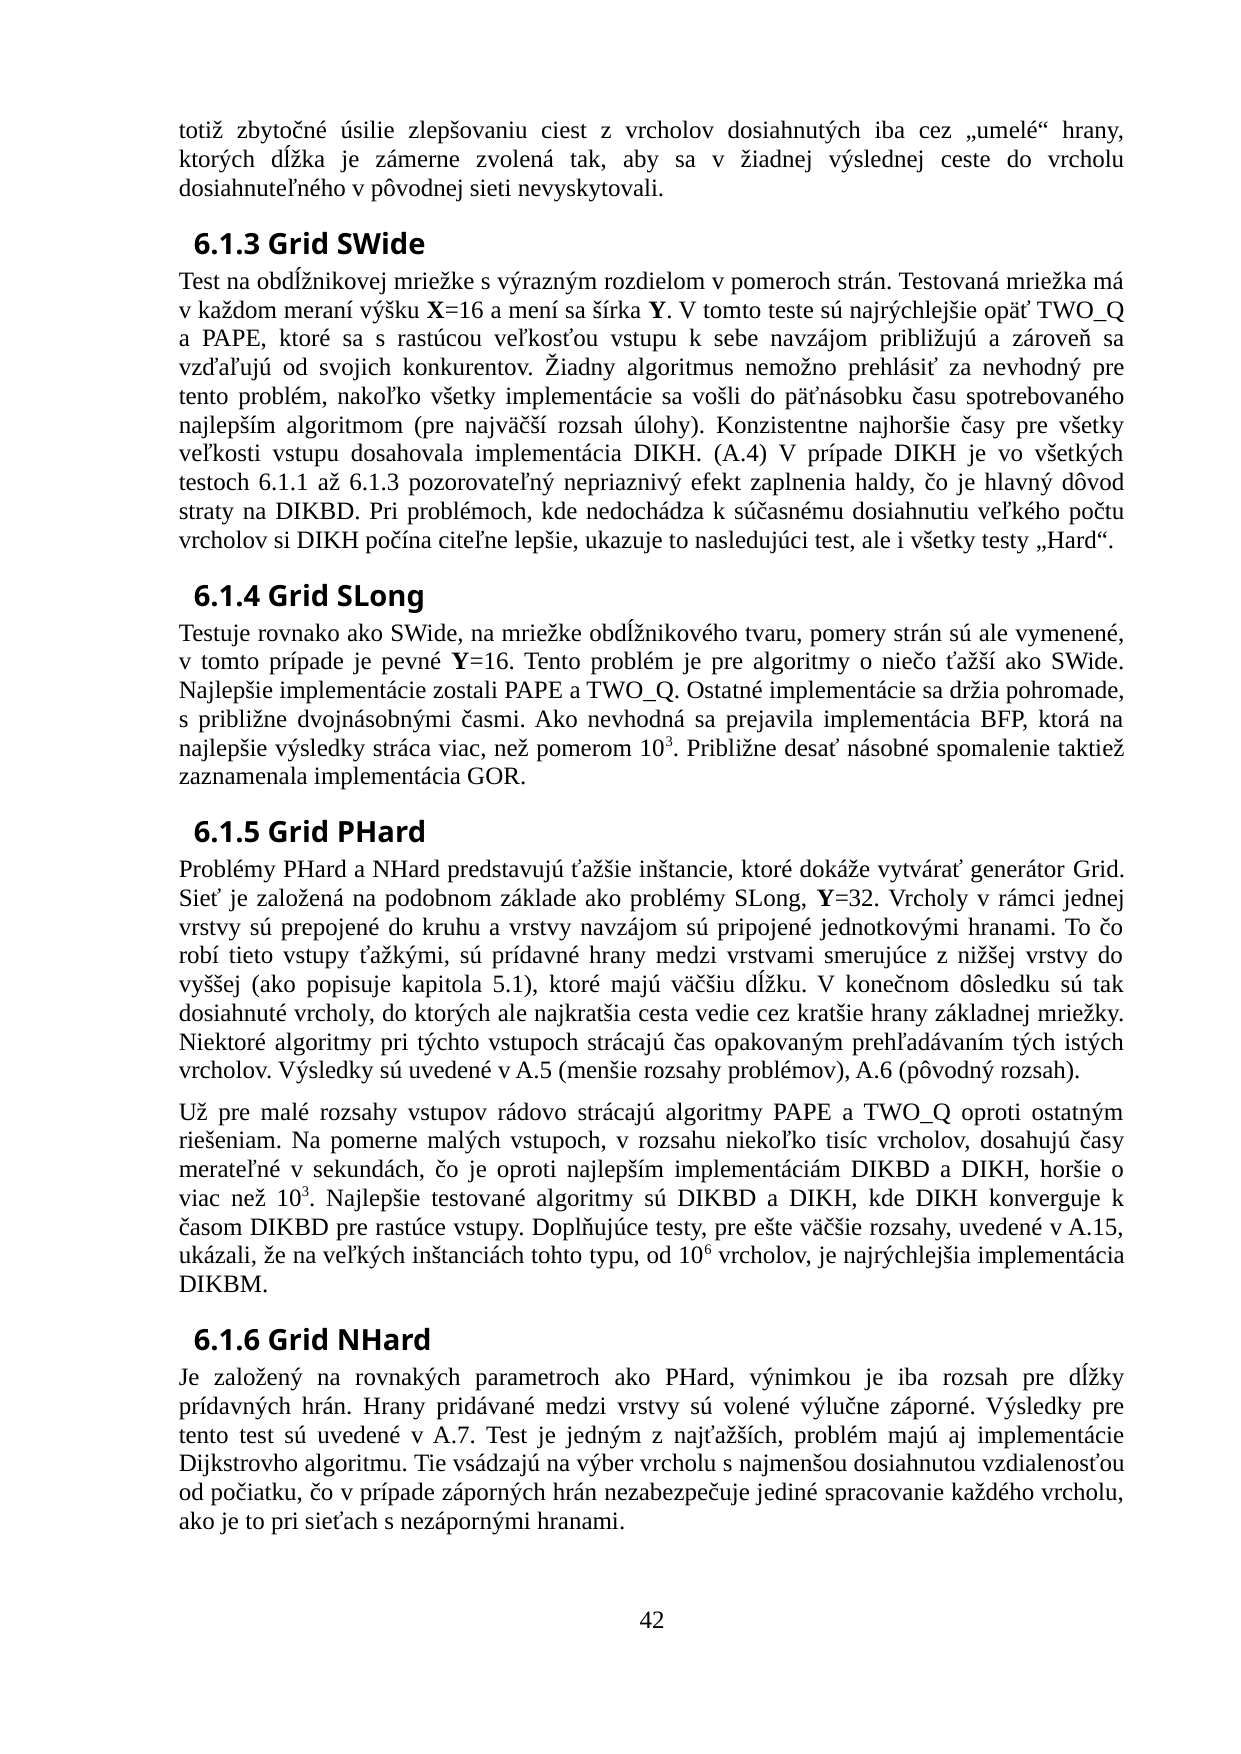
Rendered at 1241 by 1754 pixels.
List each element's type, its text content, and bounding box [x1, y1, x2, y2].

subtitle Grid PHard [193, 812, 1125, 851]
subtitle Grid SLong [193, 575, 1125, 614]
text totiž zbytočné úsilie zlepšovaniu ciest z vrcholov dosiahnutých iba cez „umelé“ hrany, ktorých dĺžka je zámerne zvolená tak, aby sa v žiadnej výslednej ceste do vrcholu dosiahnuteľného v pôvodnej sieti nevyskytovali. [178, 116, 1125, 202]
text Test na obdĺžnikovej mriežke s výrazným rozdielom v pomeroch strán. Testovaná mriežka má v každom meraní výšku X=16 a mení sa šírka Y. V tomto teste sú najrýchlejšie opäť TWO_Q a PAPE, ktoré sa s rastúcou veľkosťou vstupu k sebe navzájom približujú a zároveň sa vzďaľujú od svojich konkurentov. Žiadny algoritmus nemožno prehlásiť za nevhodný pre tento problém, nakoľko všetky implementácie sa vošli do päťnásobku času spotrebovaného najlepším algoritmom (pre najväčší rozsah úlohy). Konzistentne najhoršie časy pre všetky veľkosti vstupu dosahovala implementácia DIKH. (A.4) V prípade DIKH je vo všetkých testoch 6.1.1 až 6.1.3 pozorovateľný nepriaznivý efekt zaplnenia haldy, čo je hlavný dôvod straty na DIKBD. Pri problémoch, kde nedochádza k súčasnému dosiahnutiu veľkého počtu vrcholov si DIKH počína citeľne lepšie, ukazuje to nasledujúci test, ale i všetky testy „Hard“. [178, 266, 1125, 553]
text Už pre malé rozsahy vstupov rádovo strácajú algoritmy PAPE a TWO_Q oproti ostatným riešeniam. Na pomerne malých vstupoch, v rozsahu niekoľko tisíc vrcholov, dosahujú časy merateľné v sekundách, čo je oproti najlepším implementáciám DIKBD a DIKH, horšie o viac než 103. Najlepšie testované algoritmy sú DIKBD a DIKH, kde DIKH konverguje k časom DIKBD pre rastúce vstupy. Doplňujúce testy, pre ešte väčšie rozsahy, uvedené v A.15, ukázali, že na veľkých inštanciách tohto typu, od 106 vrcholov, je najrýchlejšia implementácia DIKBM. [178, 1097, 1125, 1298]
subtitle Grid NHard [193, 1319, 1125, 1359]
text Problémy PHard a NHard predstavujú ťažšie inštancie, ktoré dokáže vytvárať generátor Grid. Sieť je založená na podobnom základe ako problémy SLong, Y=32. Vrcholy v rámci jednej vrstvy sú prepojené do kruhu a vrstvy navzájom sú pripojené jednotkovými hranami. To čo robí tieto vstupy ťažkými, sú prídavné hrany medzi vrstvami smerujúce z nižšej vrstvy do vyššej (ako popisuje kapitola 5.1), ktoré majú väčšiu dĺžku. V konečnom dôsledku sú tak dosiahnuté vrcholy, do ktorých ale najkratšia cesta vedie cez kratšie hrany základnej mriežky. Niektoré algoritmy pri týchto vstupoch strácajú čas opakovaným prehľadávaním tých istých vrcholov. Výsledky sú uvedené v A.5 (menšie rozsahy problémov), A.6 (pôvodný rozsah). [178, 854, 1125, 1084]
text Je založený na rovnakých parametroch ako PHard, výnimkou je iba rozsah pre dĺžky prídavných hrán. Hrany pridávané medzi vrstvy sú volené výlučne záporné. Výsledky pre tento test sú uvedené v A.7. Test je jedným z najťažších, problém majú aj implementácie Dijkstrovho algoritmu. Tie vsádzajú na výber vrcholu s najmenšou dosiahnutou vzdialenosťou od počiatku, čo v prípade záporných hrán nezabezpečuje jediné spracovanie každého vrcholu, ako je to pri sieťach s nezápornými hranami. [178, 1362, 1125, 1535]
subtitle Grid SWide [193, 223, 1125, 263]
text Testuje rovnako ako SWide, na mriežke obdĺžnikového tvaru, pomery strán sú ale vymenené, v tomto prípade je pevné Y=16. Tento problém je pre algoritmy o niečo ťažší ako SWide. Najlepšie implementácie zostali PAPE a TWO_Q. Ostatné implementácie sa držia pohromade, s približne dvojnásobnými časmi. Ako nevhodná sa prejavila implementácia BFP, ktorá na najlepšie výsledky stráca viac, než pomerom 103. Približne desať násobné spomalenie taktiež zaznamenala implementácia GOR. [178, 618, 1125, 790]
